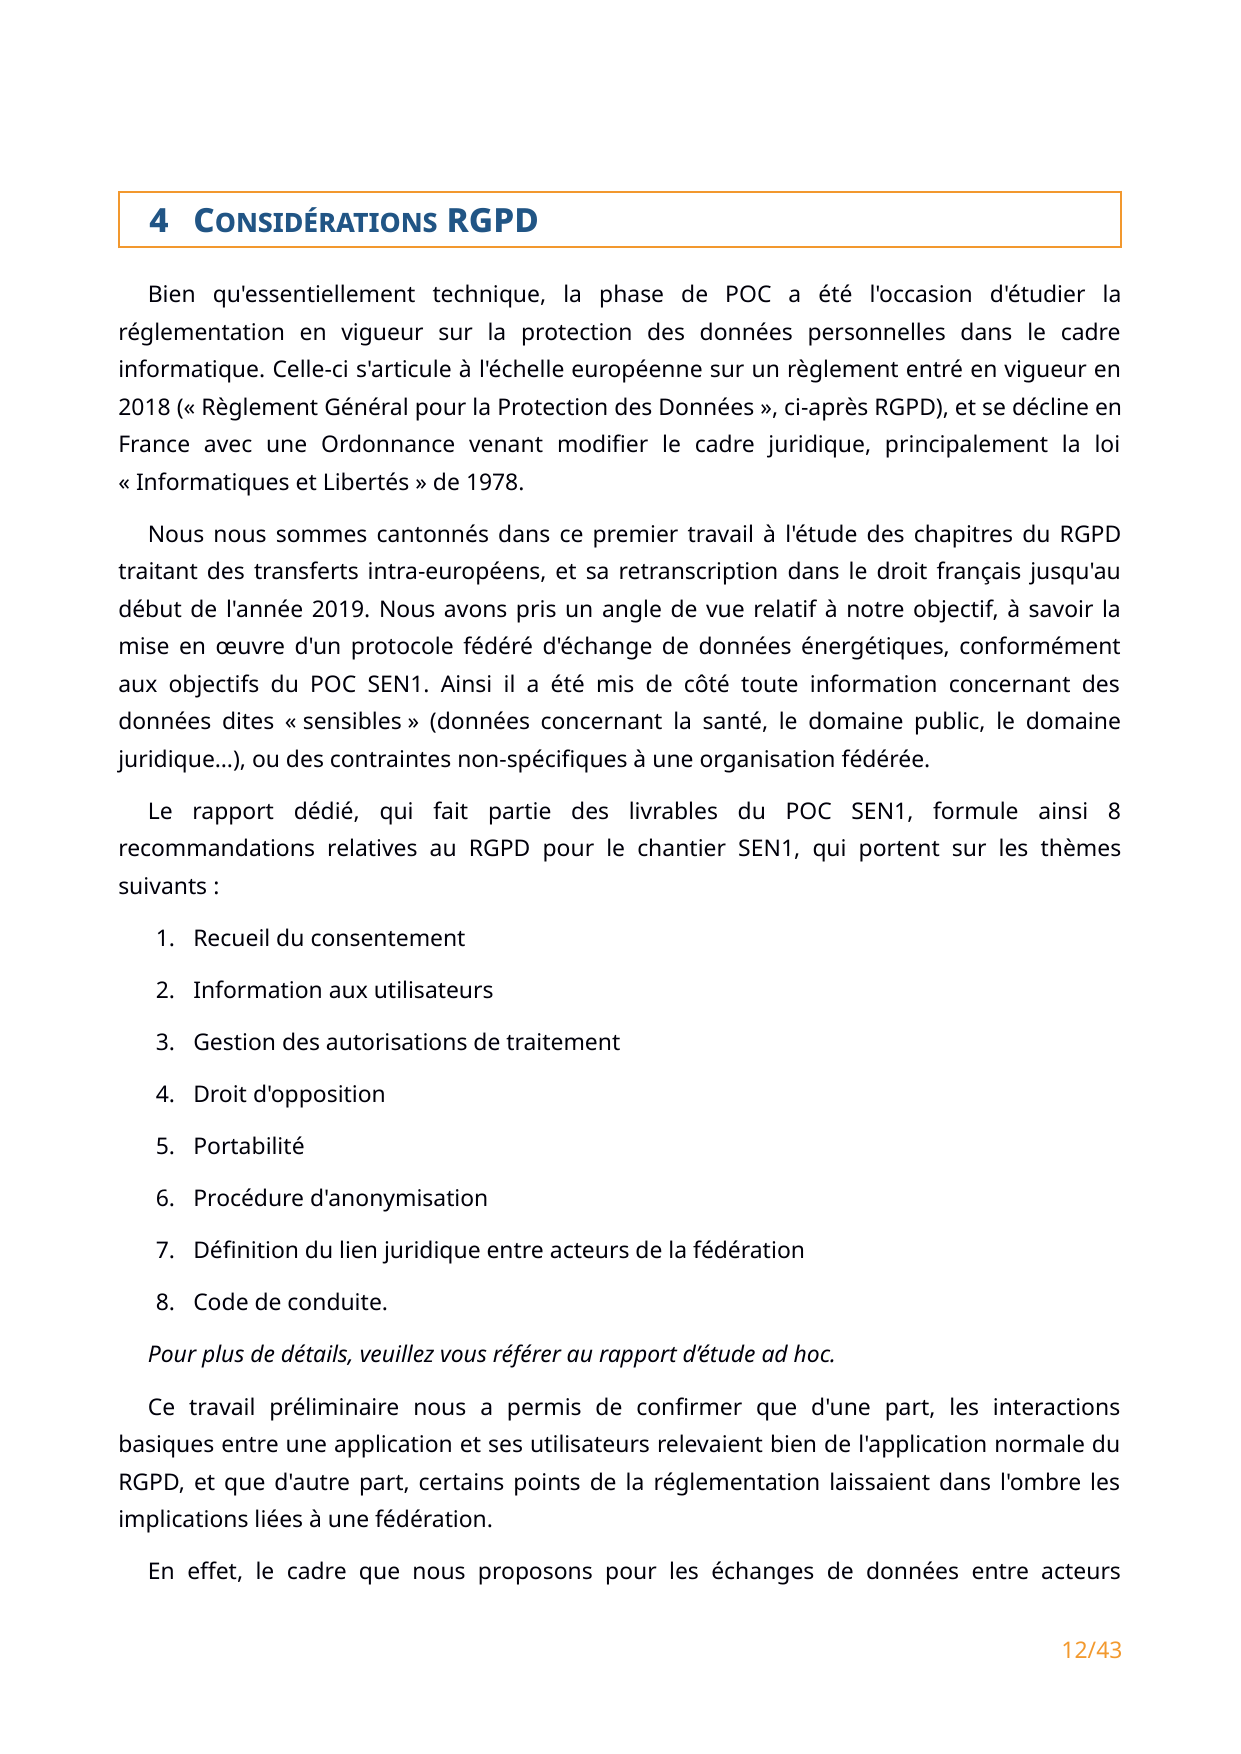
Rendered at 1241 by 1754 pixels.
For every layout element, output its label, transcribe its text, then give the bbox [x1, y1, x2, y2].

text Nous nous sommes cantonnés dans ce premier travail à l'étude des chapitres du RGPD traitant des transferts intra-européens, et sa retranscription dans le droit français jusqu'au début de l'année 2019. Nous avons pris un angle de vue relatif à notre objectif, à savoir la mise en œuvre d'un protocole fédéré d'échange de données énergétiques, conformément aux objectifs du POC SEN1. Ainsi il a été mis de côté toute information concernant des données dites « sensibles » (données concernant la santé, le domaine public, le domaine juridique…), ou des contraintes non-spécifiques à une organisation fédérée. [118, 518, 1122, 774]
text Pour plus de détails, veuillez vous référer au rapport d’étude ad hoc. [118, 1338, 1122, 1370]
text En effet, le cadre que nous proposons pour les échanges de données entre acteurs [118, 1555, 1122, 1586]
text Bien qu'essentiellement technique, la phase de POC a été l'occasion d'étudier la réglementation en vigueur sur la protection des données personnelles dans le cadre informatique. Celle-ci s'articule à l'échelle européenne sur un règlement entré en vigueur en 2018 (« Règlement Général pour la Protection des Données », ci-après RGPD), et se décline en France avec une Ordonnance venant modifier le cadre juridique, principalement la loi « Informatiques et Libertés » de 1978. [118, 278, 1122, 497]
list Recueil du consentement [156, 922, 1122, 953]
list Procédure d'anonymisation [156, 1182, 1122, 1213]
text Le rapport dédié, qui fait partie des livrables du POC SEN1, formule ainsi 8 recommandations relatives au RGPD pour le chantier SEN1, qui portent sur les thèmes suivants : [118, 795, 1122, 901]
list Droit d'opposition [156, 1078, 1122, 1109]
list Gestion des autorisations de traitement [156, 1026, 1122, 1057]
subtitle Considérations RGPD [120, 193, 1120, 246]
list Définition du lien juridique entre acteurs de la fédération [156, 1234, 1122, 1266]
list Information aux utilisateurs [156, 974, 1122, 1005]
list Portabilité [156, 1130, 1122, 1161]
text Ce travail préliminaire nous a permis de confirmer que d'une part, les interactions basiques entre une application et ses utilisateurs relevaient bien de l'application normale du RGPD, et que d'autre part, certains points de la réglementation laissaient dans l'ombre les implications liées à une fédération. [118, 1391, 1122, 1534]
list Code de conduite. [156, 1286, 1122, 1318]
